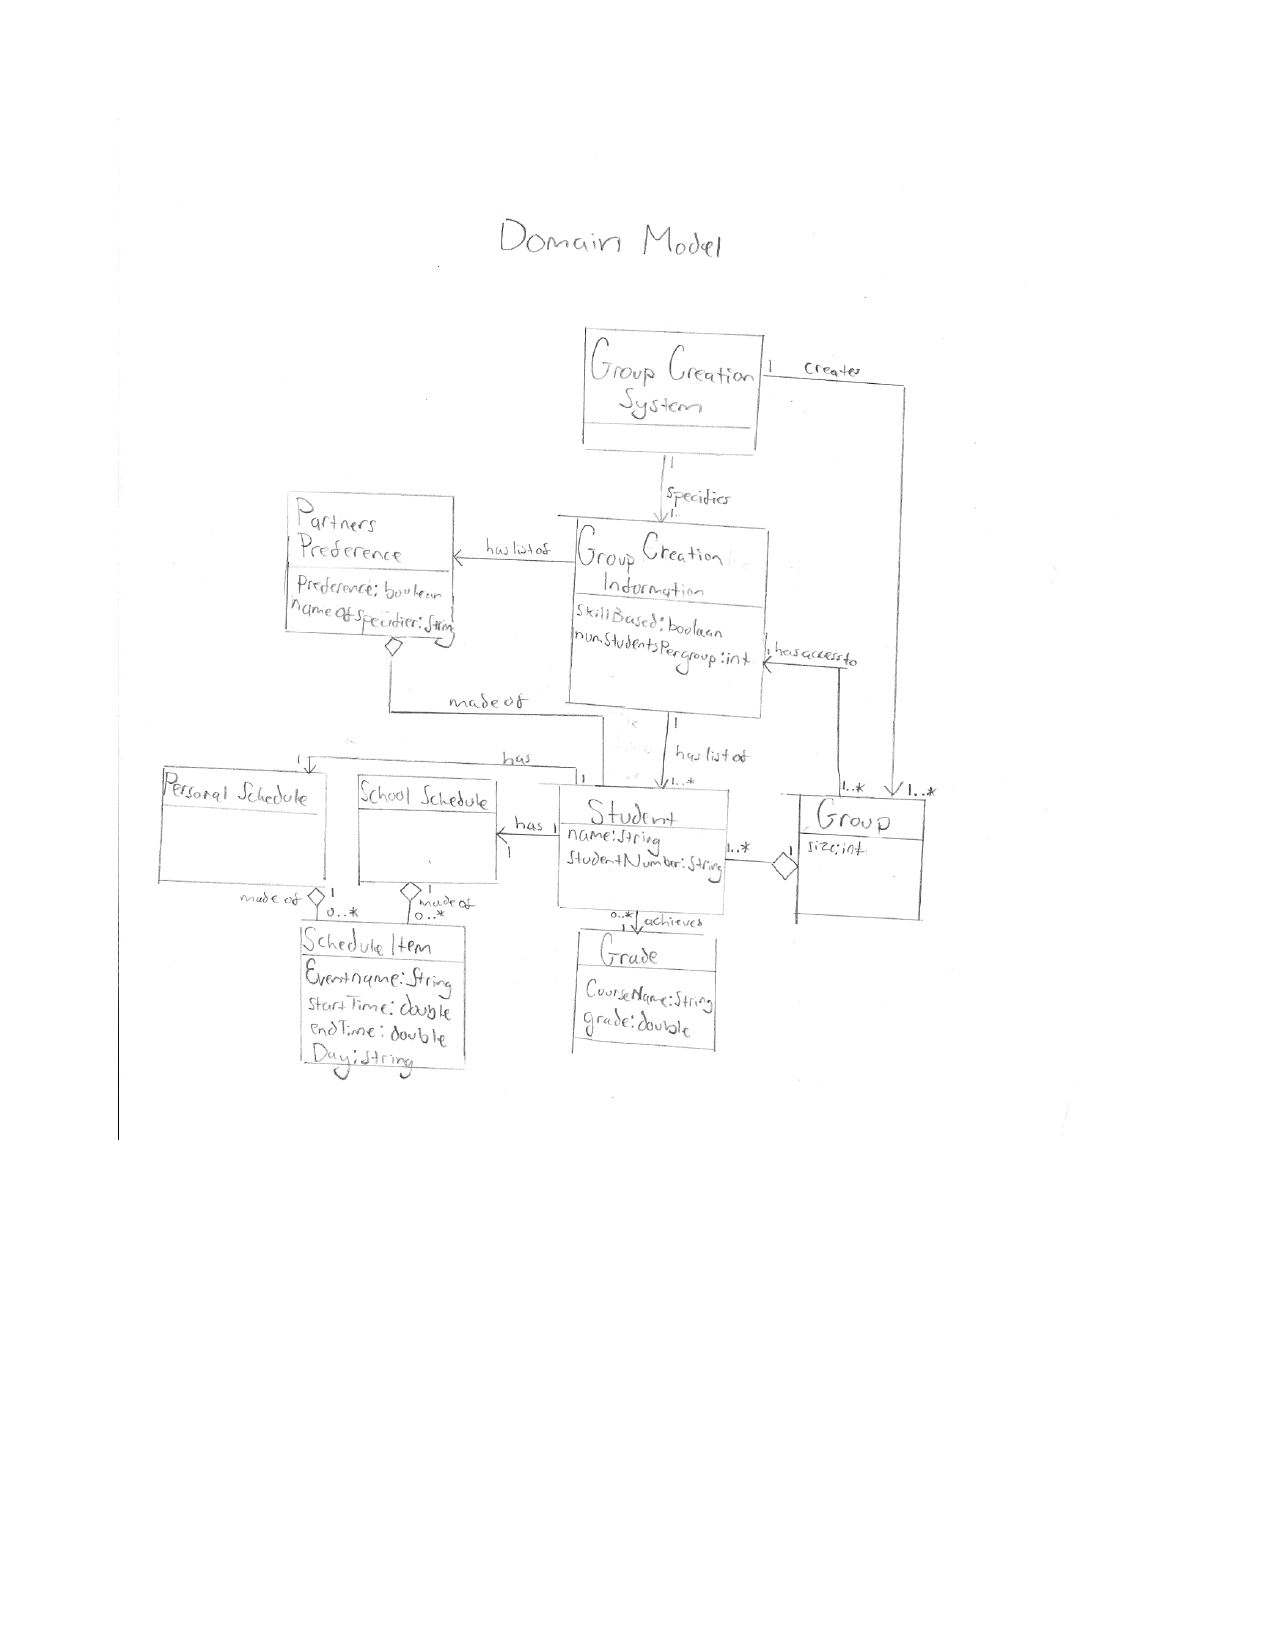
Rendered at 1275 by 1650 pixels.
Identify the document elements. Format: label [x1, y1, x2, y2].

picture [118, 118, 1157, 1140]
